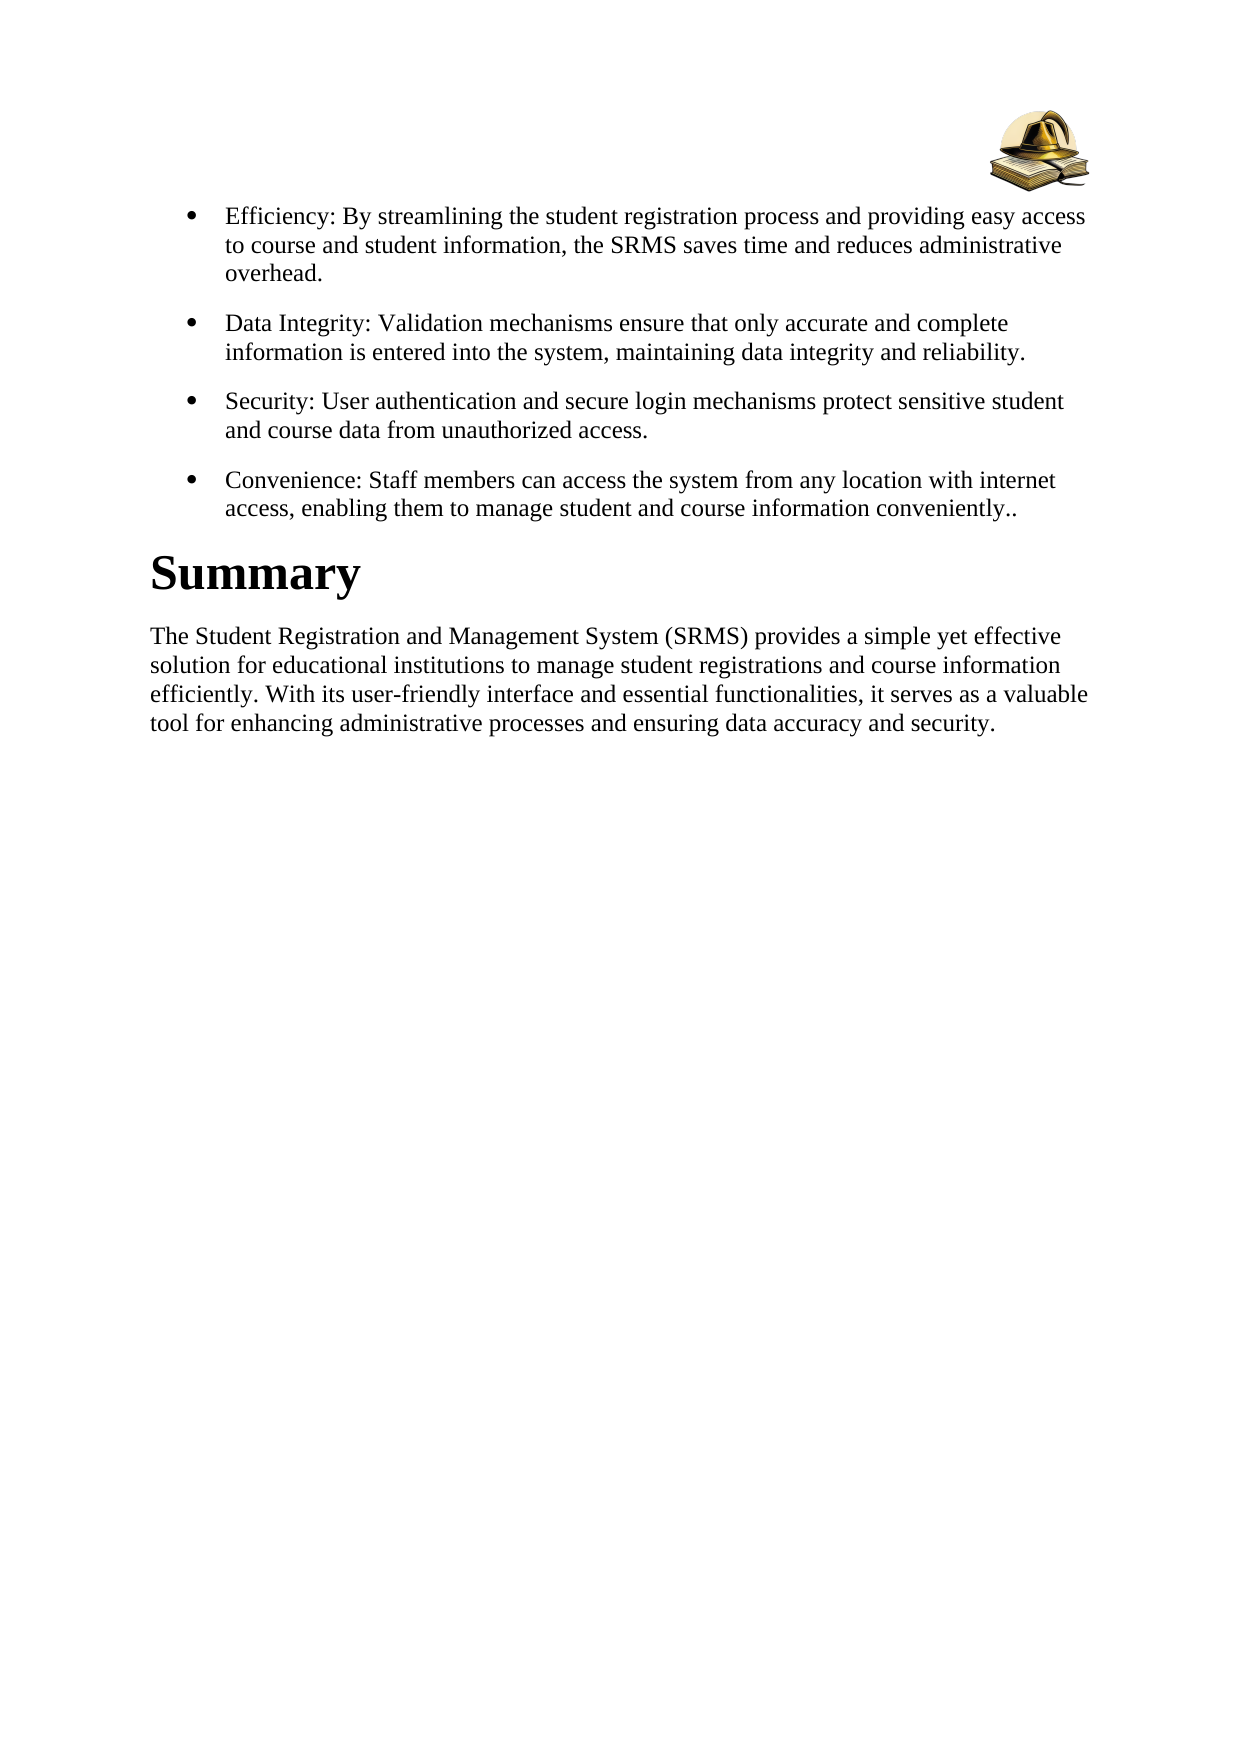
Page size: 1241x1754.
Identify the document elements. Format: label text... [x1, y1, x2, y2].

list Data Integrity: Validation mechanisms ensure that only accurate and complete information is entered into the system, maintaining data integrity and reliability. [187, 308, 1090, 366]
list Efficiency: By streamlining the student registration process and providing easy access to course and student information, the SRMS saves time and reduces administrative overhead. [187, 201, 1090, 287]
list Convenience: Staff members can access the system from any location with internet access, enabling them to manage student and course information conveniently.. [187, 465, 1090, 522]
list Security: User authentication and secure login mechanisms protect sensitive student and course data from unauthorized access. [187, 386, 1090, 444]
text The Student Registration and Management System (SRMS) provides a simple yet effective solution for educational institutions to manage student registrations and course information efficiently. With its user-friendly interface and essential functionalities, it serves as a valuable tool for enhancing administrative processes and ensuring data accuracy and security. [150, 621, 1090, 736]
subtitle Summary [150, 543, 1090, 601]
